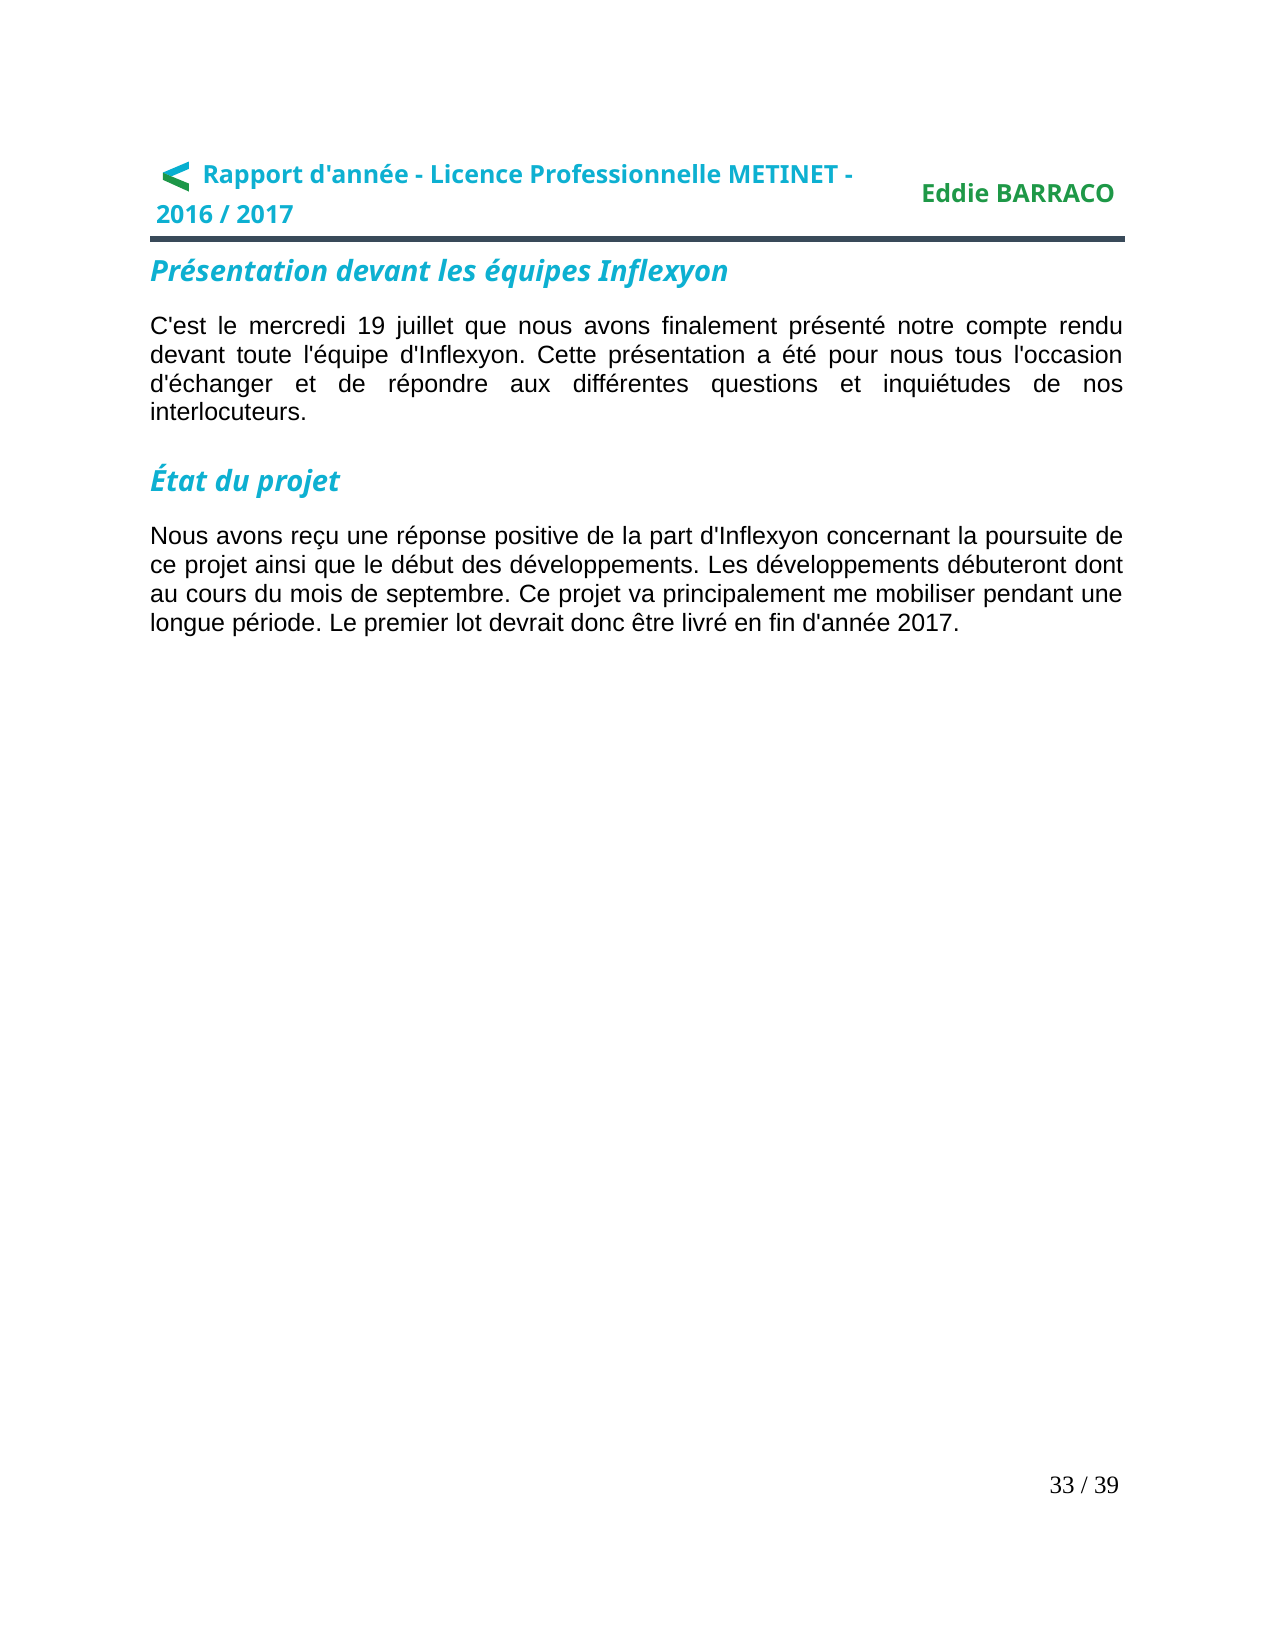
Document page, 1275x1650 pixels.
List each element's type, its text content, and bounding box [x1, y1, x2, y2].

text C'est le mercredi 19 juillet que nous avons finalement présenté notre compte rendu devant toute l'équipe d'Inflexyon. Cette présentation a été pour nous tous l'occasion d'échanger et de répondre aux différentes questions et inquiétudes de nos interlocuteurs. [150, 311, 1125, 426]
text Nous avons reçu une réponse positive de la part d'Inflexyon concernant la poursuite de ce projet ainsi que le début des développements. Les développements débuteront dont au cours du mois de septembre. Ce projet va principalement me mobiliser pendant une longue période. Le premier lot devrait donc être livré en fin d'année 2017. [150, 521, 1125, 636]
subtitle Présentation devant les équipes Inflexyon [150, 250, 1125, 290]
subtitle État du projet [150, 460, 1125, 500]
